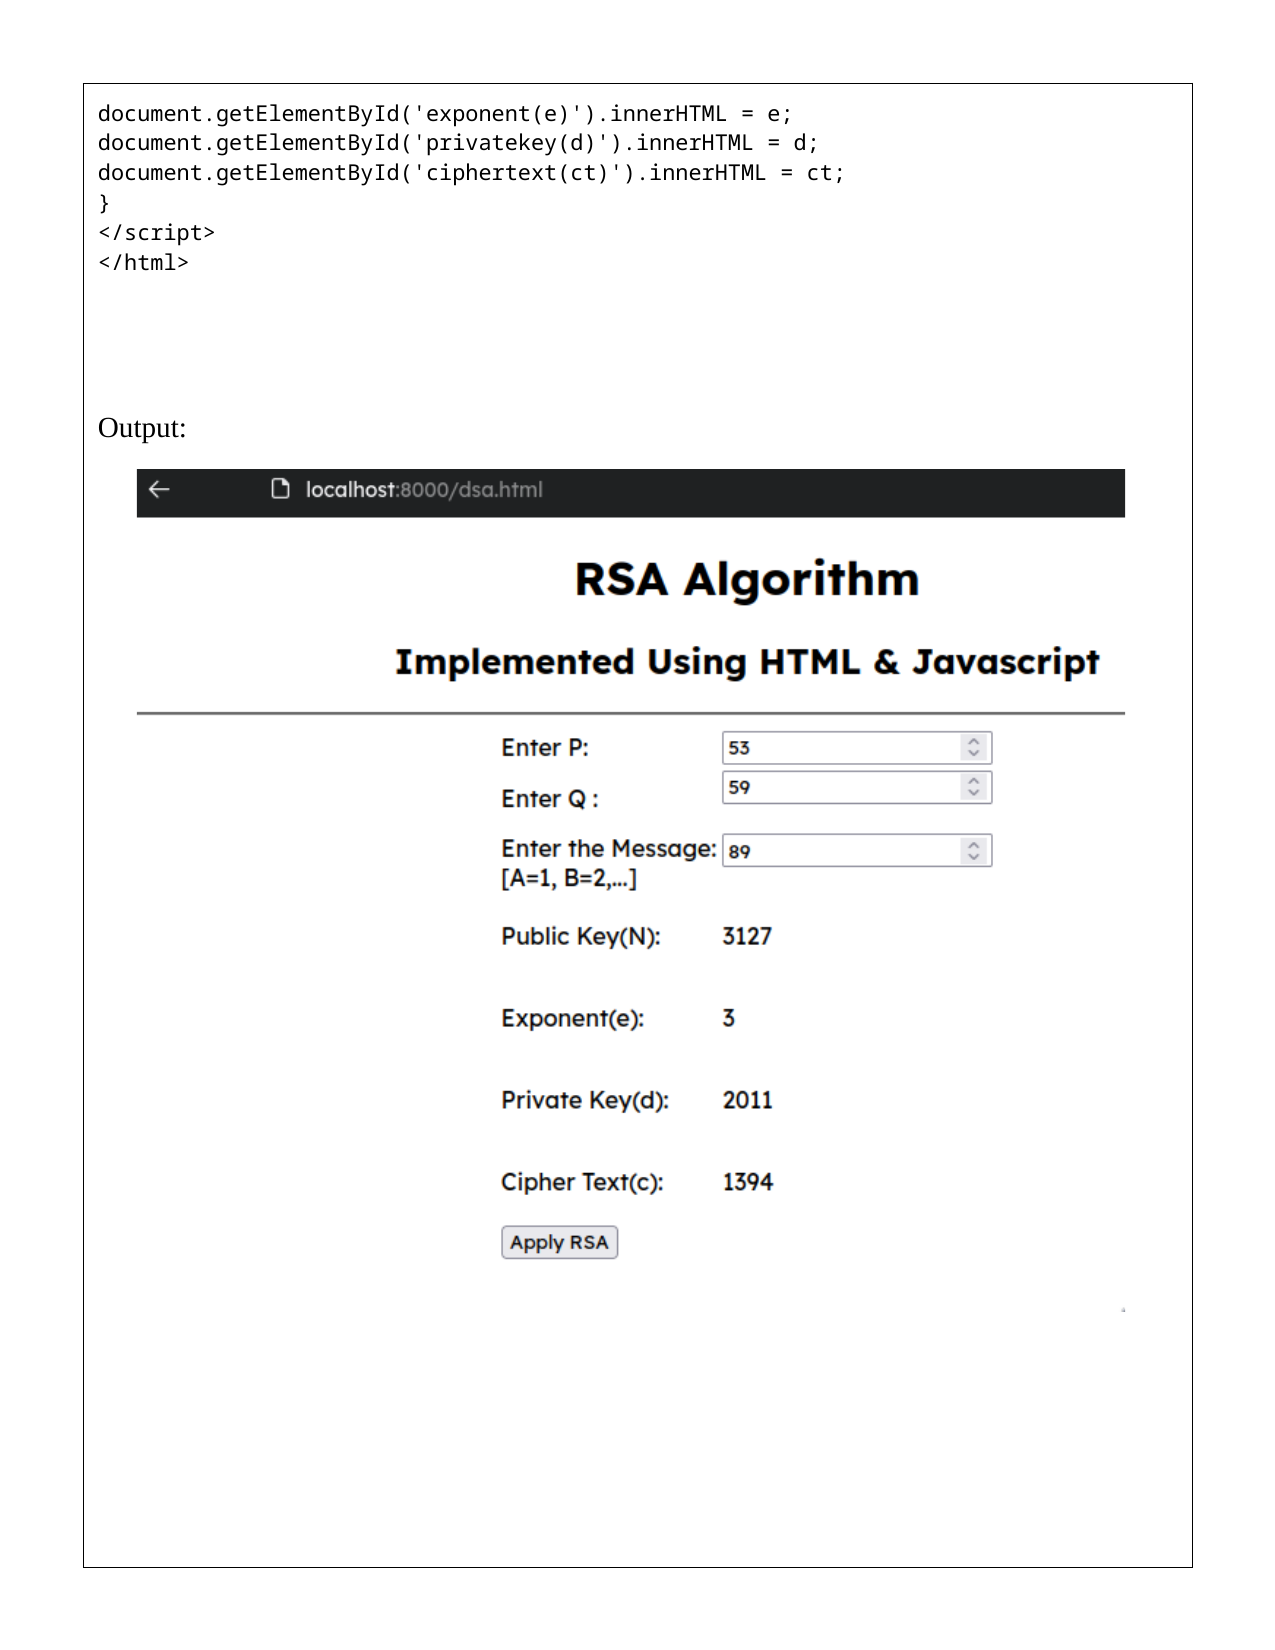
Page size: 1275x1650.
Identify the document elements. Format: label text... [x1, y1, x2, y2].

text } [98, 187, 1177, 217]
picture [136, 469, 1125, 1312]
text Output: [98, 411, 1177, 444]
text </html> [98, 247, 1177, 276]
text </script> [98, 217, 1177, 247]
text document.getElementById('exponent(e)').innerHTML = e; [98, 98, 1177, 127]
text document.getElementById('ciphertext(ct)').innerHTML = ct; [98, 157, 1177, 187]
text document.getElementById('privatekey(d)').innerHTML = d; [98, 127, 1177, 157]
